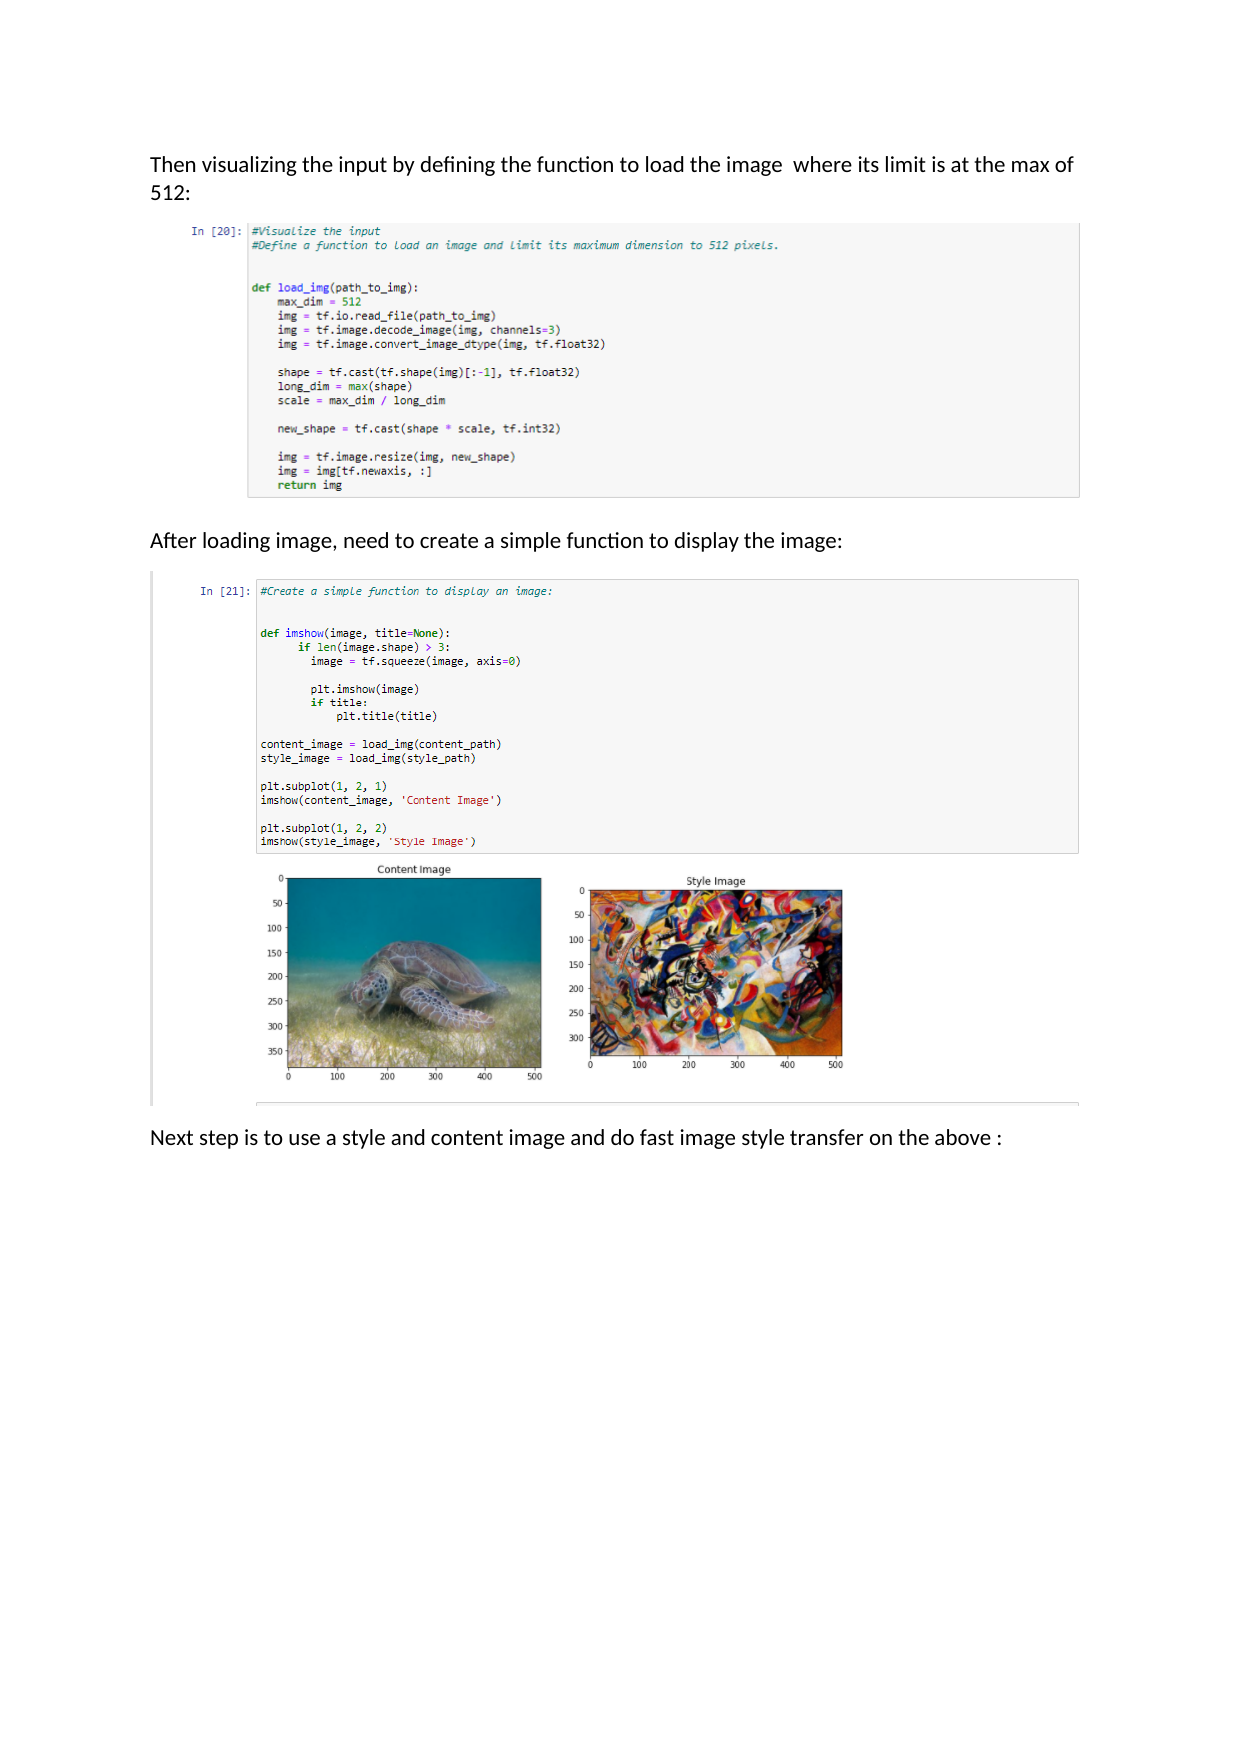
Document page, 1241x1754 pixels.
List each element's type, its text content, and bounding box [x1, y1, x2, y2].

text Then visualizing the input by defining the function to load the image where its limit is at the max of 512: [150, 150, 1090, 207]
text After loading image, need to create a simple function to display the image: [150, 526, 1090, 554]
text Next step is to use a style and content image and do fast image style transfer on the above : [150, 1123, 1090, 1151]
